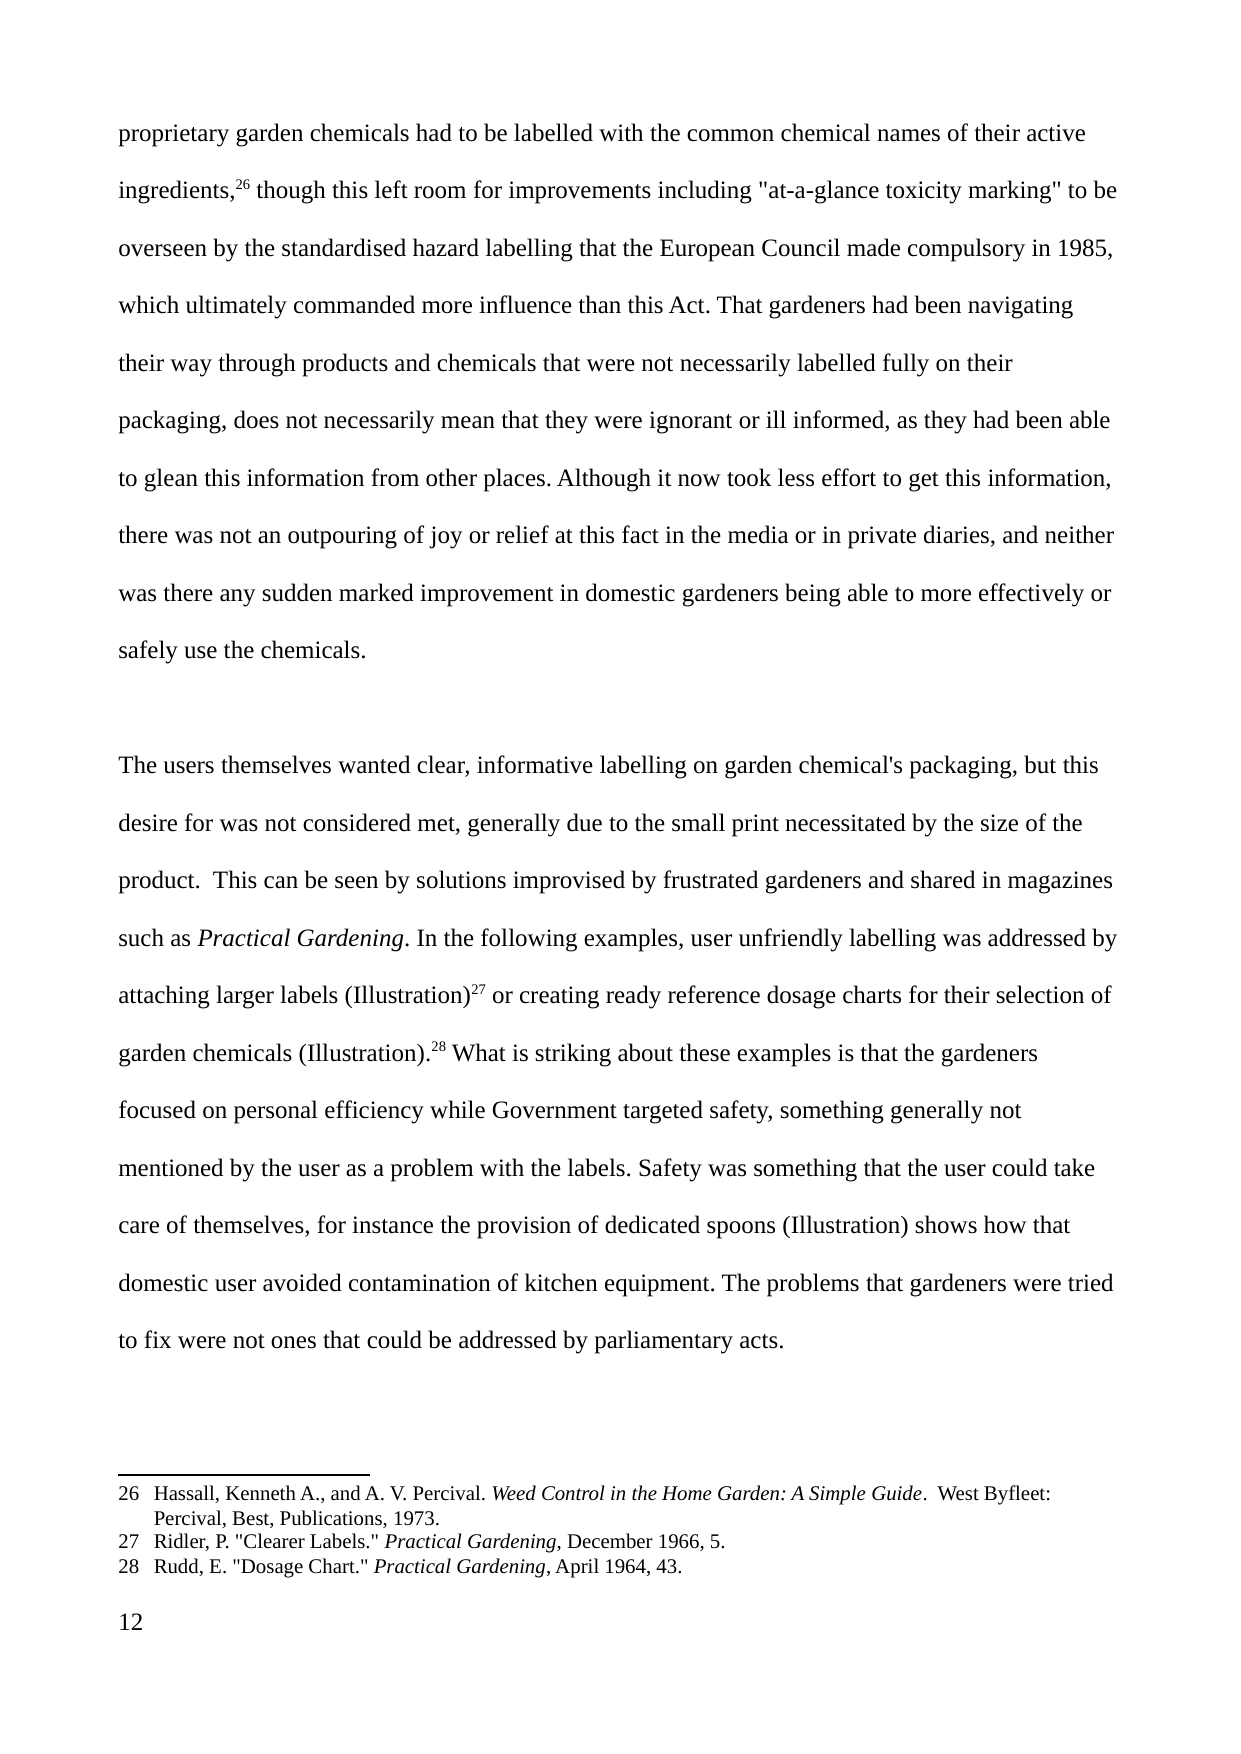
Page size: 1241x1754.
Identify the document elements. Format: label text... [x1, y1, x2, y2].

text The users themselves wanted clear, informative labelling on garden chemical's packaging, but this desire for was not considered met, generally due to the small print necessitated by the size of the product. This can be seen by solutions improvised by frustrated gardeners and shared in magazines such as Practical Gardening. In the following examples, user unfriendly labelling was addressed by attaching larger labels (Illustration) or creating ready reference dosage charts for their selection of garden chemicals (Illustration). What is striking about these examples is that the gardeners focused on personal efficiency while Government targeted safety, something generally not mentioned by the user as a problem with the labels. Safety was something that the user could take care of themselves, for instance the provision of dedicated spoons (Illustration) shows how that domestic user avoided contamination of kitchen equipment. The problems that gardeners were tried to fix were not ones that could be addressed by parliamentary acts. [118, 751, 1122, 1354]
text Hassall, Kenneth A., and A. V. Percival. Weed Control in the Home Garden: A Simple Guide. West Byfleet: Percival, Best, Publications, 1973. [118, 1481, 1122, 1529]
text Rudd, E. "Dosage Chart." Practical Gardening, April 1964, 43. [118, 1553, 1122, 1578]
text Ridler, P. "Clearer Labels." Practical Gardening, December 1966, 5. [118, 1529, 1122, 1553]
text proprietary garden chemicals had to be labelled with the common chemical names of their active ingredients, though this left room for improvements including "at-a-glance toxicity marking" to be overseen by the standardised hazard labelling that the European Council made compulsory in 1985, which ultimately commanded more influence than this Act. That gardeners had been navigating their way through products and chemicals that were not necessarily labelled fully on their packaging, does not necessarily mean that they were ignorant or ill informed, as they had been able to glean this information from other places. Although it now took less effort to get this information, there was not an outpouring of joy or relief at this fact in the media or in private diaries, and neither was there any sudden marked improvement in domestic gardeners being able to more effectively or safely use the chemicals. [118, 118, 1122, 664]
